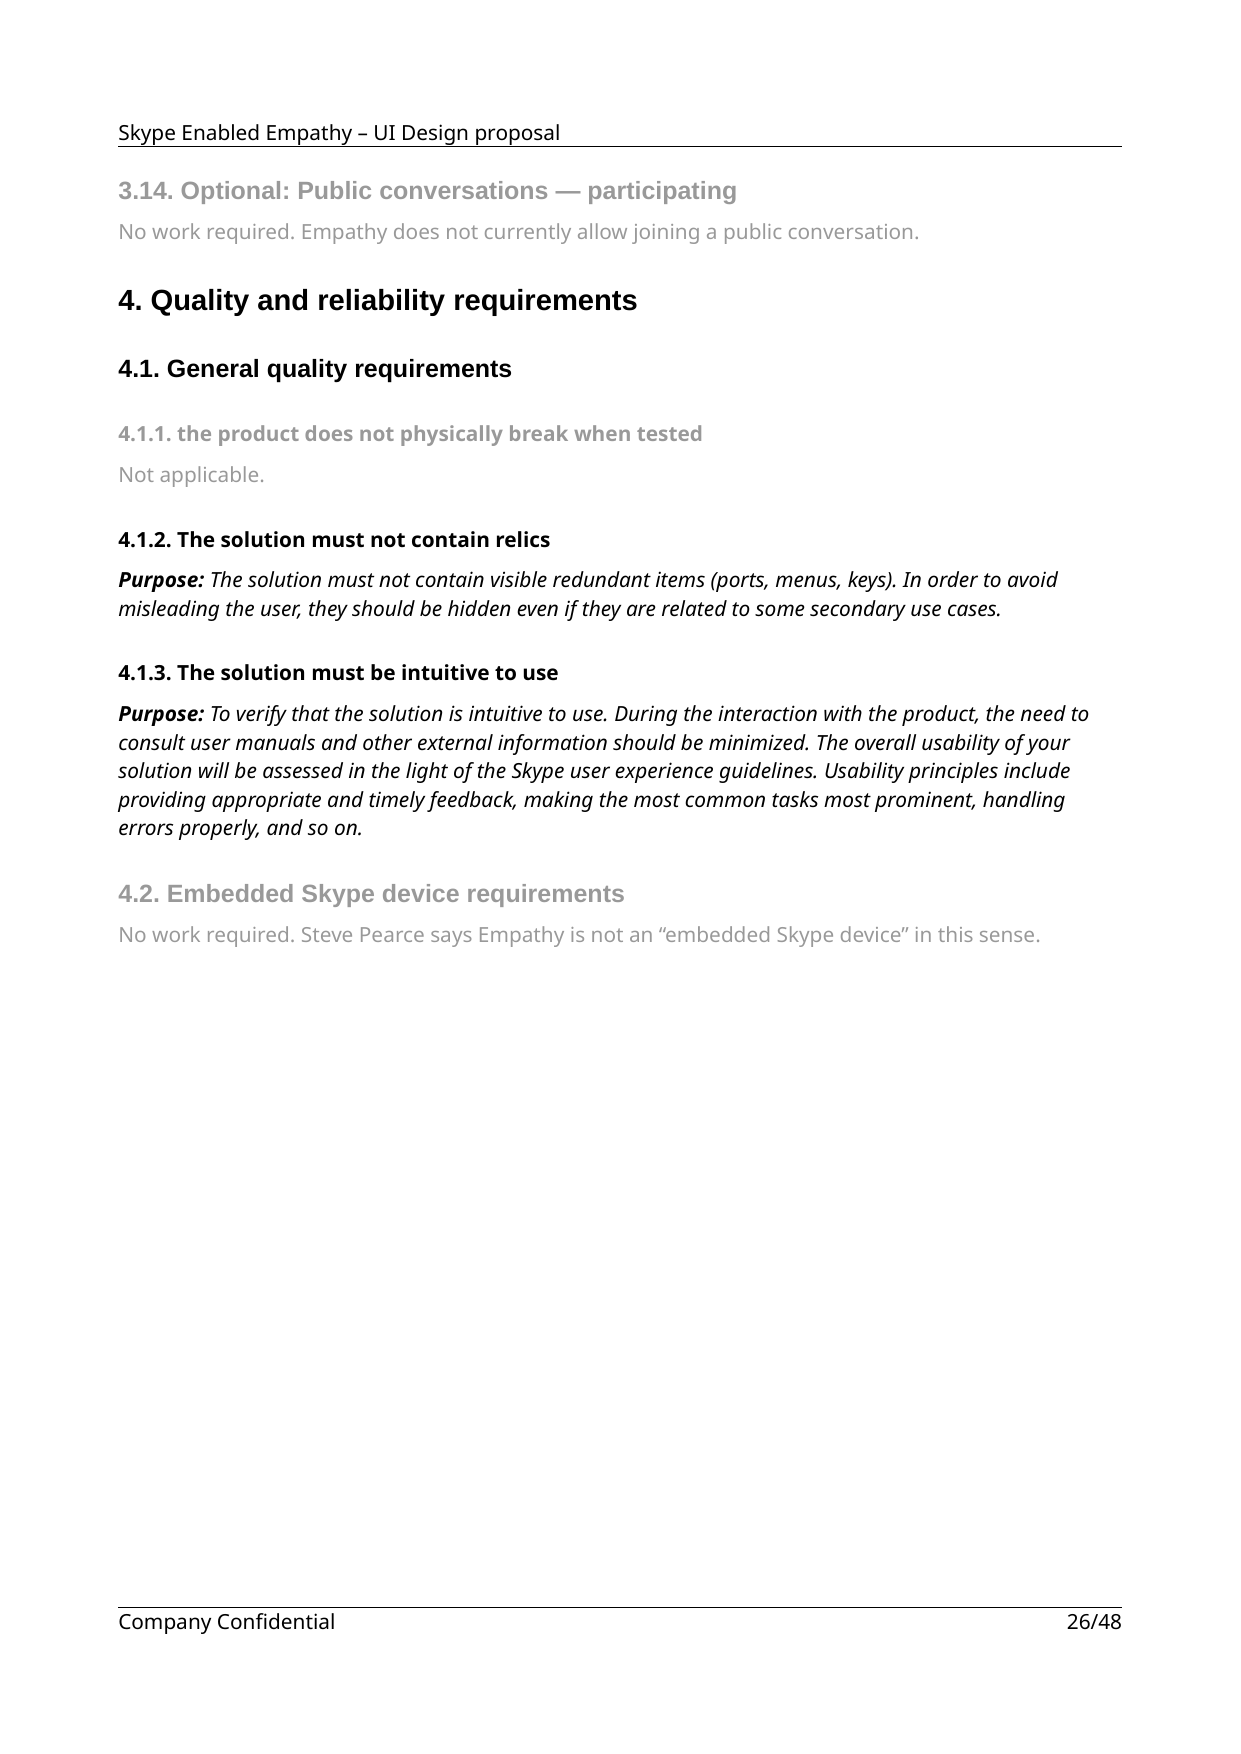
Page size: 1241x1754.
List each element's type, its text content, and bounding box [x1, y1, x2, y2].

subtitle 4.1.3. The solution must be intuitive to use [118, 658, 1122, 687]
subtitle 4.1. General quality requirements [118, 354, 1122, 383]
subtitle 3.14. Optional: Public conversations — participating [118, 176, 1122, 205]
subtitle 4. Quality and reliability requirements [118, 283, 1122, 317]
text Purpose: The solution must not contain visible redundant items (ports, menus, keys). In order to avoid misleading the user, they should be hidden even if they are related to some secondary use cases. [118, 566, 1122, 622]
subtitle 4.1.2. The solution must not contain relics [118, 525, 1122, 553]
text No work required. Empathy does not currently allow joining a public conversation. [118, 217, 1122, 246]
subtitle 4.2. Embedded Skype device requirements [118, 879, 1122, 908]
text Purpose: To verify that the solution is intuitive to use. During the interaction with the product, the need to consult user manuals and other external information should be minimized. The overall usability of your solution will be assessed in the light of the Skype user experience guidelines. Usability principles include providing appropriate and timely feedback, making the most common tasks most prominent, handling errors properly, and so on. [118, 699, 1122, 842]
text Not applicable. [118, 460, 1122, 488]
subtitle 4.1.1. the product does not physically break when tested [118, 419, 1122, 448]
text No work required. Steve Pearce says Empathy is not an “embedded Skype device” in this sense. [118, 920, 1122, 949]
